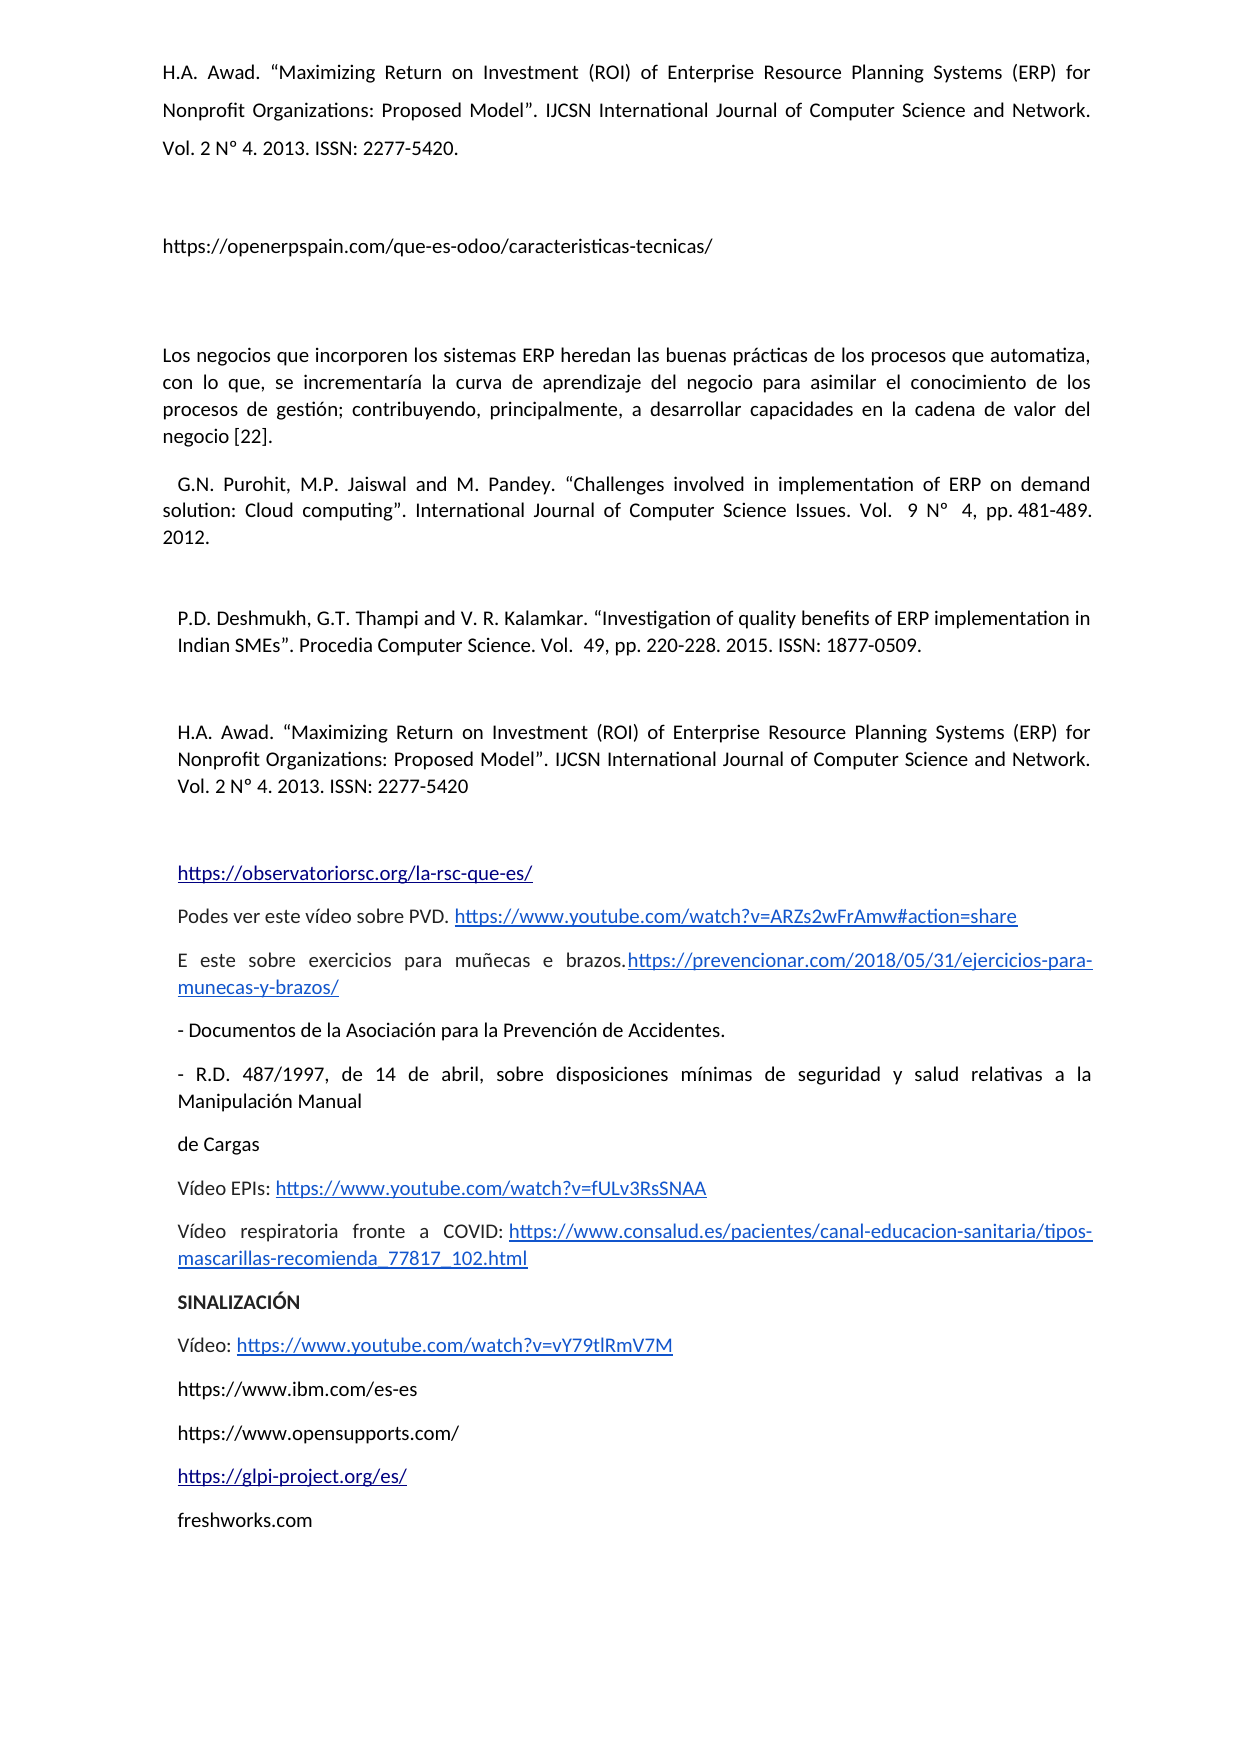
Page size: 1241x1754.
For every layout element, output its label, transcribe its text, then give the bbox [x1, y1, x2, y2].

text freshworks.com [177, 1507, 1093, 1532]
text Vídeo EPIs: https://www.youtube.com/watch?v=fULv3RsSNAA [177, 1175, 1093, 1201]
text https://glpi-project.org/es/ [177, 1463, 1093, 1489]
text Podes ver este vídeo sobre PVD. https://www.youtube.com/watch?v=ARZs2wFrAmw#action=share [177, 904, 1093, 929]
text P.D. Deshmukh, G.T. Thampi and V. R. Kalamkar. “Investigation of quality benefits of ERP implementation in Indian SMEs”. Procedia Computer Science. Vol. 49, pp. 220-228. 2015. ISSN: 1877-0509. [177, 605, 1093, 658]
text Vídeo: https://www.youtube.com/watch?v=vY79tlRmV7M [177, 1333, 1093, 1358]
text - R.D. 487/1997, de 14 de abril, sobre disposiciones mínimas de seguridad y salud relativas a la Manipulación Manual [177, 1061, 1093, 1113]
text SINALIZACIÓN [177, 1289, 1093, 1314]
text https://www.opensupports.com/ [177, 1420, 1093, 1445]
text de Cargas [177, 1132, 1093, 1157]
text G.N. Purohit, M.P. Jaiswal and M. Pandey. “Challenges involved in implementation of ERP on demand solution: Cloud computing”. International Journal of Computer Science Issues. Vol. 9 Nº 4, pp. 481-489. 2012. [162, 471, 1093, 550]
list H.A. Awad. “Maximizing Return on Investment (ROI) of Enterprise Resource Planning Systems (ERP) for Nonprofit Organizations: Proposed Model”. IJCSN International Journal of Computer Science and Network. Vol. 2 Nº 4. 2013. ISSN: 2277-5420. [162, 59, 1093, 161]
text https://www.ibm.com/es-es [177, 1376, 1093, 1402]
text Los negocios que incorporen los sistemas ERP heredan las buenas prácticas de los procesos que automatiza, con lo que, se incrementaría la curva de aprendizaje del negocio para asimilar el conocimiento de los procesos de gestión; contribuyendo, principalmente, a desarrollar capacidades en la cadena de valor del negocio [22]. [162, 342, 1093, 448]
text E este sobre exercicios para muñecas e brazos.https://prevencionar.com/2018/05/31/ejercicios-para-munecas-y-brazos/ [177, 947, 1093, 999]
text https://openerpspain.com/que-es-odoo/caracteristicas-tecnicas/ [162, 234, 1093, 259]
text - Documentos de la Asociación para la Prevención de Accidentes. [177, 1018, 1093, 1043]
text Vídeo respiratoria fronte a COVID: https://www.consalud.es/pacientes/canal-educacion-sanitaria/tipos-mascarillas-recomienda_77817_102.html [177, 1219, 1093, 1271]
text https://observatoriorsc.org/la-rsc-que-es/ [177, 860, 1093, 886]
text H.A. Awad. “Maximizing Return on Investment (ROI) of Enterprise Resource Planning Systems (ERP) for Nonprofit Organizations: Proposed Model”. IJCSN International Journal of Computer Science and Network. Vol. 2 Nº 4. 2013. ISSN: 2277-5420 [177, 719, 1093, 798]
